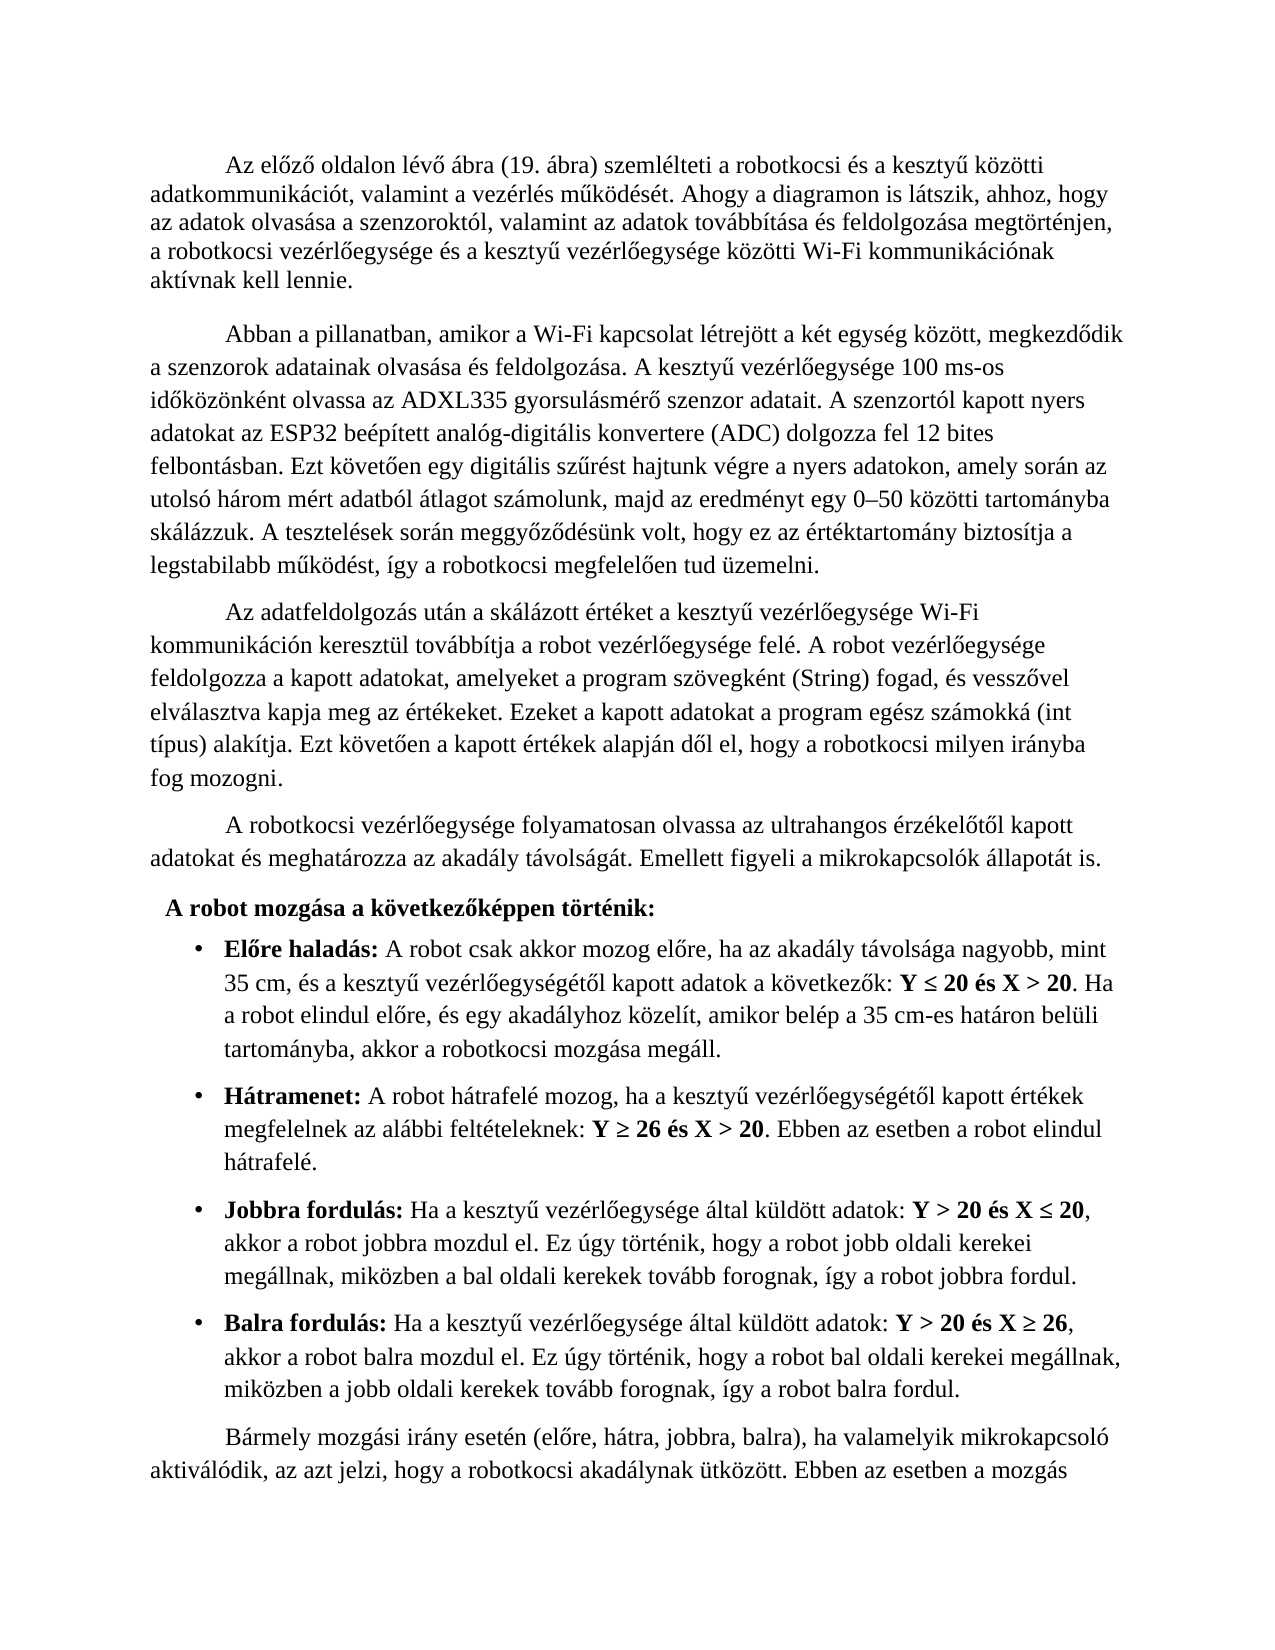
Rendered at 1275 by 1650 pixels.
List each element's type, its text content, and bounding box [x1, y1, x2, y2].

text Az adatfeldolgozás után a skálázott értéket a kesztyű vezérlőegysége Wi-Fi kommunikáción keresztül továbbítja a robot vezérlőegysége felé. A robot vezérlőegysége feldolgozza a kapott adatokat, amelyeket a program szövegként (String) fogad, és vesszővel elválasztva kapja meg az értékeket. Ezeket a kapott adatokat a program egész számokká (int típus) alakítja. Ezt követően a kapott értékek alapján dől el, hogy a robotkocsi milyen irányba fog mozogni. [150, 597, 1125, 791]
text Abban a pillanatban, amikor a Wi-Fi kapcsolat létrejött a két egység között, megkezdődik a szenzorok adatainak olvasása és feldolgozása. A kesztyű vezérlőegysége 100 ms-os időközönként olvassa az ADXL335 gyorsulásmérő szenzor adatait. A szenzortól kapott nyers adatokat az ESP32 beépített analóg-digitális konvertere (ADC) dolgozza fel 12 bites felbontásban. Ezt követően egy digitális szűrést hajtunk végre a nyers adatokon, amely során az utolsó három mért adatból átlagot számolunk, majd az eredményt egy 0–50 közötti tartományba skálázzuk. A tesztelések során meggyőződésünk volt, hogy ez az értéktartomány biztosítja a legstabilabb működést, így a robotkocsi megfelelően tud üzemelni. [150, 319, 1125, 579]
list Balra fordulás: Ha a kesztyű vezérlőegysége által küldött adatok: Y > 20 és X ≥ 26, akkor a robot balra mozdul el. Ez úgy történik, hogy a robot bal oldali kerekei megállnak, miközben a jobb oldali kerekek tovább forognak, így a robot balra fordul. [194, 1308, 1125, 1403]
list Jobbra fordulás: Ha a kesztyű vezérlőegysége által küldött adatok: Y > 20 és X ≤ 20, akkor a robot jobbra mozdul el. Ez úgy történik, hogy a robot jobb oldali kerekei megállnak, miközben a bal oldali kerekek tovább forognak, így a robot jobbra fordul. [194, 1195, 1125, 1290]
text Az előző oldalon lévő ábra (19. ábra) szemlélteti a robotkocsi és a kesztyű közötti adatkommunikációt, valamint a vezérlés működését. Ahogy a diagramon is látszik, ahhoz, hogy az adatok olvasása a szenzoroktól, valamint az adatok továbbítása és feldolgozása megtörténjen, a robotkocsi vezérlőegysége és a kesztyű vezérlőegysége közötti Wi-Fi kommunikációnak aktívnak kell lennie. [150, 150, 1125, 294]
text Bármely mozgási irány esetén (előre, hátra, jobbra, balra), ha valamelyik mikrokapcsoló aktiválódik, az azt jelzi, hogy a robotkocsi akadálynak ütközött. Ebben az esetben a mozgás [150, 1422, 1125, 1484]
subtitle A robot mozgása a következőképpen történik: [150, 893, 1125, 922]
text A robotkocsi vezérlőegysége folyamatosan olvassa az ultrahangos érzékelőtől kapott adatokat és meghatározza az akadály távolságát. Emellett figyeli a mikrokapcsolók állapotát is. [150, 810, 1125, 872]
list Hátramenet: A robot hátrafelé mozog, ha a kesztyű vezérlőegységétől kapott értékek megfelelnek az alábbi feltételeknek: Y ≥ 26 és X > 20. Ebben az esetben a robot elindul hátrafelé. [194, 1081, 1125, 1176]
list Előre haladás: A robot csak akkor mozog előre, ha az akadály távolsága nagyobb, mint 35 cm, és a kesztyű vezérlőegységétől kapott adatok a következők: Y ≤ 20 és X > 20. Ha a robot elindul előre, és egy akadályhoz közelít, amikor belép a 35 cm-es határon belüli tartományba, akkor a robotkocsi mozgása megáll. [194, 934, 1125, 1062]
